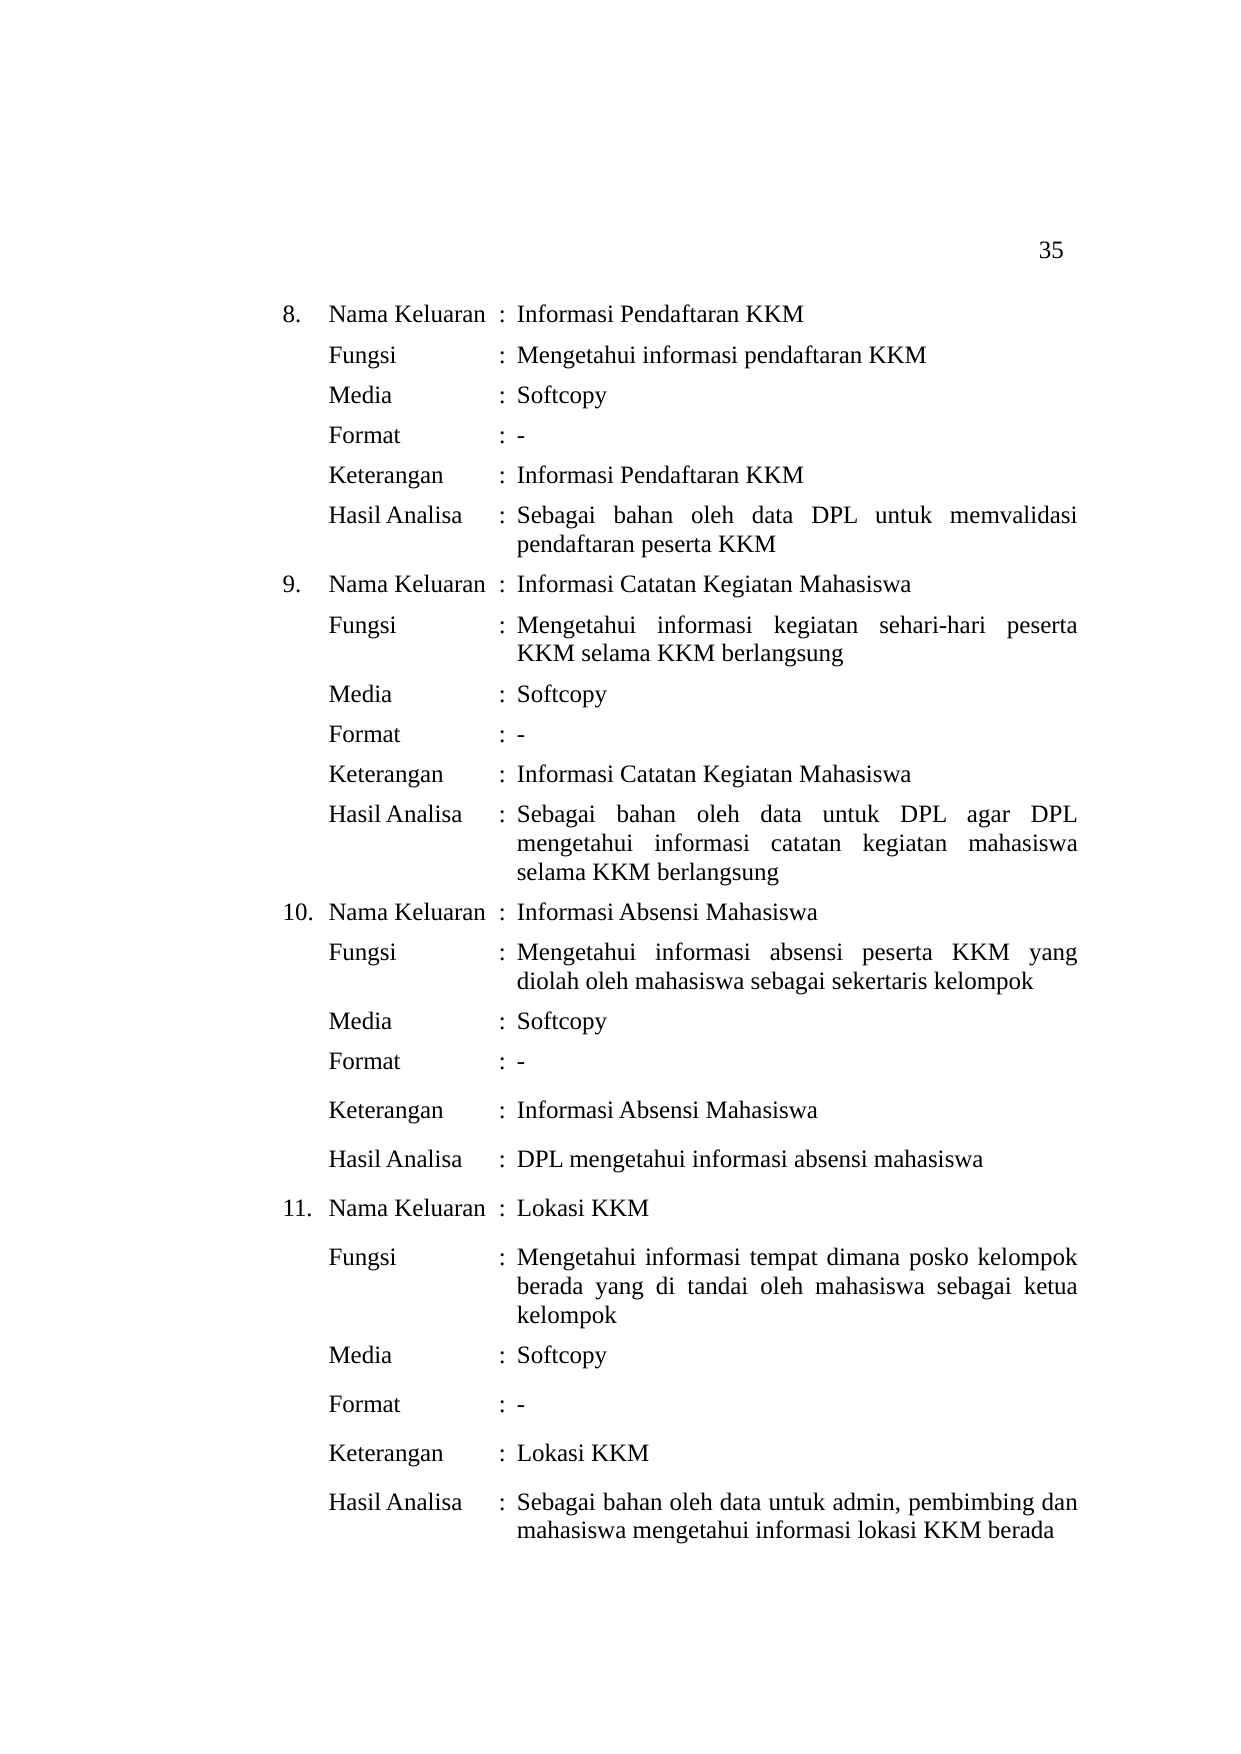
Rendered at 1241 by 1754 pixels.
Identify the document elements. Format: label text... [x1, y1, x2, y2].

table_cell Fungsi [323, 931, 493, 1000]
table_cell [276, 931, 322, 1000]
table_cell Sebagai bahan oleh data DPL untuk memvalidasi pendaftaran peserta KKM [511, 495, 1084, 564]
table_cell : [493, 1000, 511, 1041]
table_cell Hasil Analisa [323, 1481, 493, 1550]
table_cell Hasil Analisa [323, 1139, 493, 1187]
table_cell Format [323, 713, 493, 753]
table_cell Softcopy [511, 374, 1084, 414]
table_cell [276, 604, 322, 673]
table_cell Fungsi [323, 1236, 493, 1334]
table_cell [276, 1334, 322, 1383]
table_cell : [493, 794, 511, 891]
table_cell Media [323, 673, 493, 713]
table_cell : [493, 931, 511, 1000]
table_cell : [493, 1383, 511, 1432]
table_cell Hasil Analisa [323, 794, 493, 891]
table_header 8. [276, 294, 322, 334]
table_cell : [493, 564, 511, 604]
table_cell [276, 1236, 322, 1334]
table_cell Mengetahui informasi pendaftaran KKM [511, 334, 1084, 374]
table_cell Nama Keluaran [323, 891, 493, 931]
table_cell [276, 414, 322, 454]
table_header : [493, 294, 511, 334]
table_cell DPL mengetahui informasi absensi mahasiswa [511, 1139, 1084, 1187]
table_cell Keterangan [323, 1090, 493, 1138]
table_cell [276, 1383, 322, 1432]
table_cell [276, 1432, 322, 1481]
table_cell : [493, 334, 511, 374]
table_cell - [511, 414, 1084, 454]
table_cell : [493, 1481, 511, 1550]
table_cell Media [323, 1334, 493, 1383]
table_cell : [493, 604, 511, 673]
table_cell Informasi Catatan Kegiatan Mahasiswa [511, 564, 1084, 604]
table_cell - [511, 1041, 1084, 1089]
table_cell [276, 1481, 322, 1550]
table_cell Hasil Analisa [323, 495, 493, 564]
table_cell [276, 334, 322, 374]
table_cell [276, 455, 322, 495]
table_cell Informasi Catatan Kegiatan Mahasiswa [511, 753, 1084, 793]
table_cell Nama Keluaran [323, 1188, 493, 1236]
table_cell : [493, 673, 511, 713]
table_cell : [493, 1041, 511, 1089]
table_cell : [493, 495, 511, 564]
table_cell : [493, 374, 511, 414]
table_cell : [493, 414, 511, 454]
table_cell [276, 753, 322, 793]
table_cell Media [323, 1000, 493, 1041]
table_cell Mengetahui informasi kegiatan sehari-hari peserta KKM selama KKM berlangsung [511, 604, 1084, 673]
table_cell - [511, 713, 1084, 753]
table_cell : [493, 713, 511, 753]
table_header Informasi Pendaftaran KKM [511, 294, 1084, 334]
table_cell 9. [276, 564, 322, 604]
table_cell : [493, 891, 511, 931]
table_cell : [493, 1188, 511, 1236]
table_cell Informasi Pendaftaran KKM [511, 455, 1084, 495]
table_cell Keterangan [323, 1432, 493, 1481]
table_cell Keterangan [323, 455, 493, 495]
table_cell Format [323, 414, 493, 454]
table_cell Softcopy [511, 1000, 1084, 1041]
table_cell Format [323, 1383, 493, 1432]
table_cell Fungsi [323, 604, 493, 673]
table_cell [276, 495, 322, 564]
table_cell Informasi Absensi Mahasiswa [511, 1090, 1084, 1138]
table_cell : [493, 1090, 511, 1138]
table_cell Mengetahui informasi tempat dimana posko kelompok berada yang di tandai oleh mahasiswa sebagai ketua kelompok [511, 1236, 1084, 1334]
table_cell Nama Keluaran [323, 564, 493, 604]
table_header Nama Keluaran [323, 294, 493, 334]
table_cell Lokasi KKM [511, 1432, 1084, 1481]
table_cell Softcopy [511, 1334, 1084, 1383]
table_cell Informasi Absensi Mahasiswa [511, 891, 1084, 931]
table_cell Format [323, 1041, 493, 1089]
table_cell : [493, 1236, 511, 1334]
table_cell [276, 673, 322, 713]
table_cell : [493, 1139, 511, 1187]
table_cell [276, 1090, 322, 1138]
table_cell Lokasi KKM [511, 1188, 1084, 1236]
table_cell [276, 1000, 322, 1041]
table_cell [276, 713, 322, 753]
table_cell Softcopy [511, 673, 1084, 713]
table_cell [276, 794, 322, 891]
table_cell Sebagai bahan oleh data untuk DPL agar DPL mengetahui informasi catatan kegiatan mahasiswa selama KKM berlangsung [511, 794, 1084, 891]
table_cell : [493, 1432, 511, 1481]
table_cell : [493, 455, 511, 495]
table_cell : [493, 1334, 511, 1383]
table_cell 10. [276, 891, 322, 931]
table_cell - [511, 1383, 1084, 1432]
table_cell [276, 374, 322, 414]
table_cell 11. [276, 1188, 322, 1236]
table_cell : [493, 753, 511, 793]
table_cell [276, 1139, 322, 1187]
table_cell Fungsi [323, 334, 493, 374]
table_cell Media [323, 374, 493, 414]
table_cell Sebagai bahan oleh data untuk admin, pembimbing dan mahasiswa mengetahui informasi lokasi KKM berada [511, 1481, 1084, 1550]
table_cell [276, 1041, 322, 1089]
table_cell Keterangan [323, 753, 493, 793]
table_cell Mengetahui informasi absensi peserta KKM yang diolah oleh mahasiswa sebagai sekertaris kelompok [511, 931, 1084, 1000]
